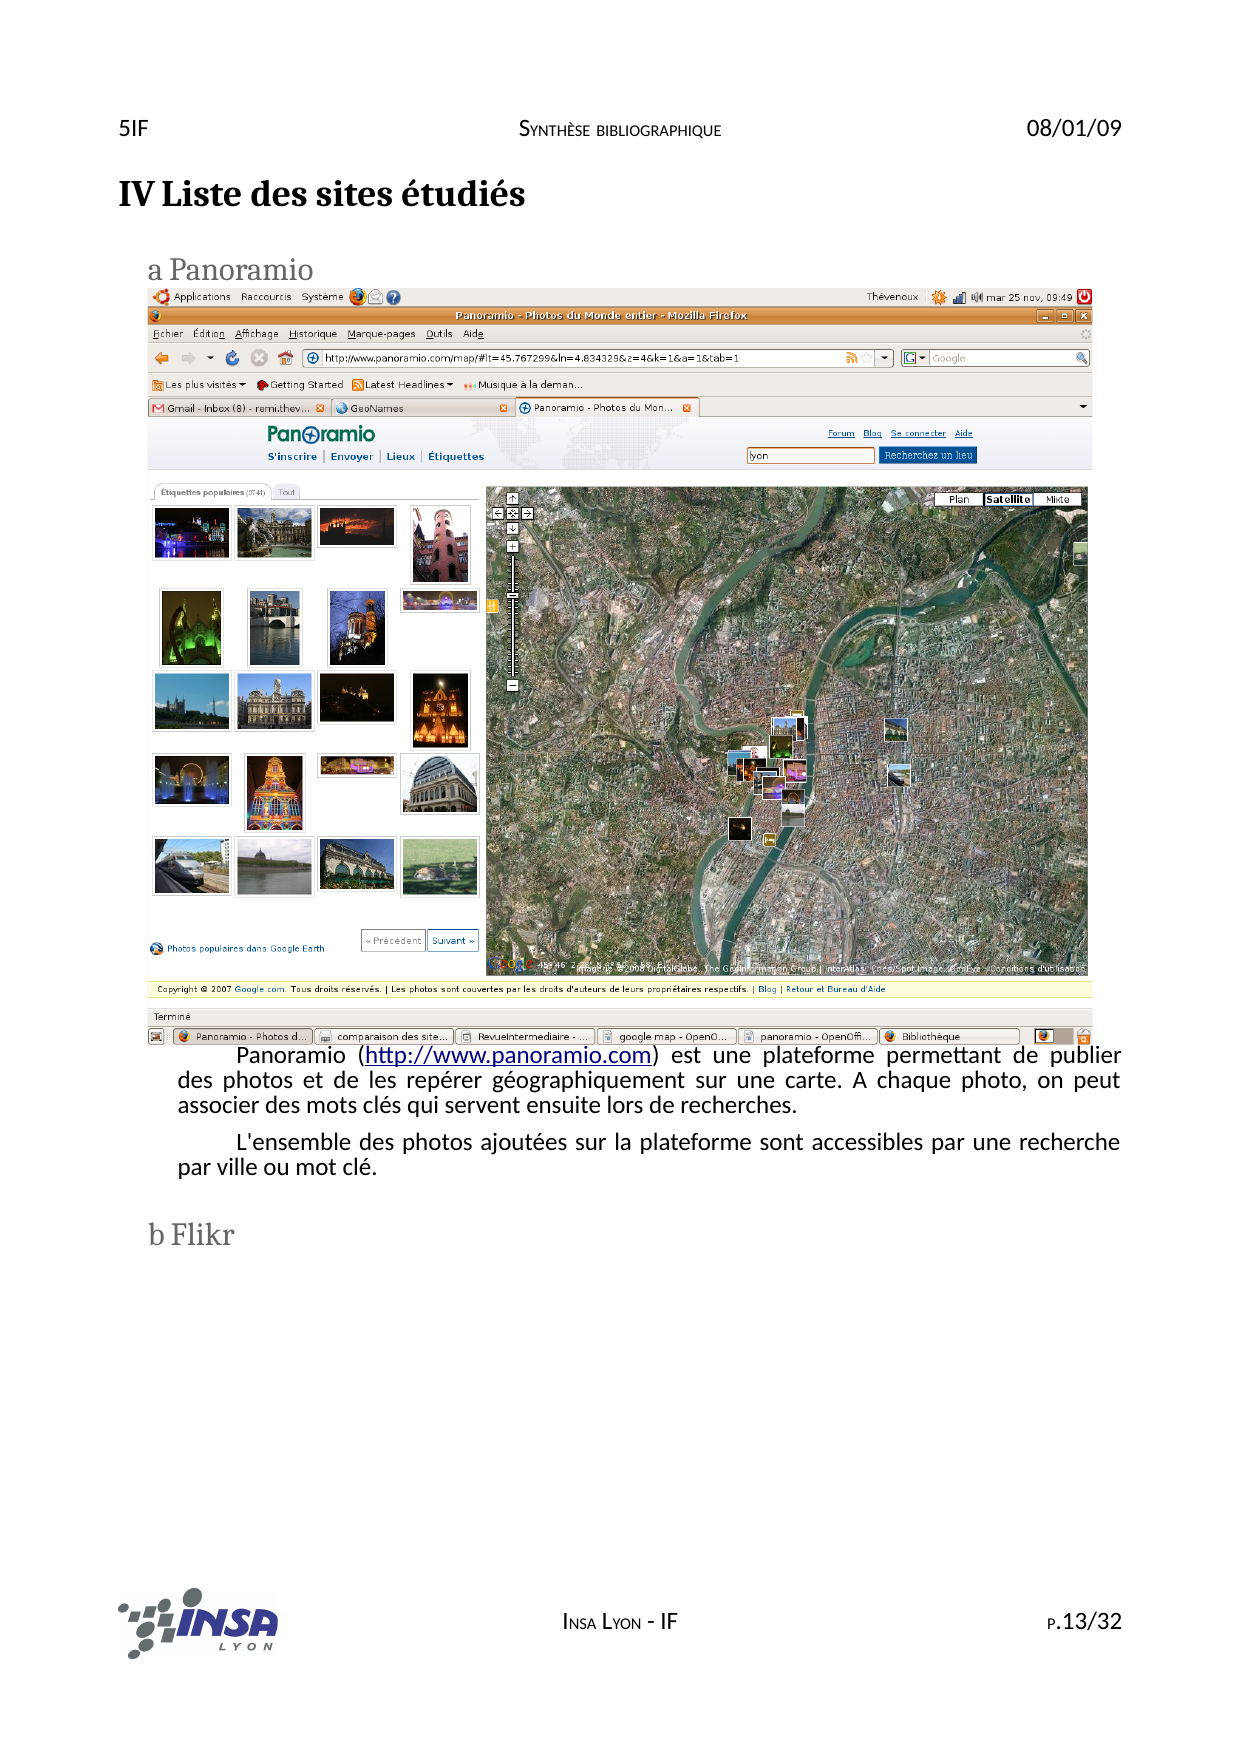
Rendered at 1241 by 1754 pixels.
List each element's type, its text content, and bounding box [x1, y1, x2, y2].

picture [118, 1588, 278, 1659]
text Panoramio (http://www.panoramio.com) est une plateforme permettant de publier des photos et de les repérer géographiquement sur une carte. A chaque photo, on peut associer des mots clés qui servent ensuite lors de recherches. [177, 1010, 1122, 1119]
subtitle Flikr [118, 1217, 1122, 1254]
picture [147, 288, 1093, 1045]
text L'ensemble des photos ajoutées sur la plateforme sont accessibles par une recherche par ville ou mot clé. [177, 1131, 1122, 1181]
subtitle Panoramio [118, 251, 1122, 288]
subtitle Liste des sites étudiés [118, 173, 1122, 216]
